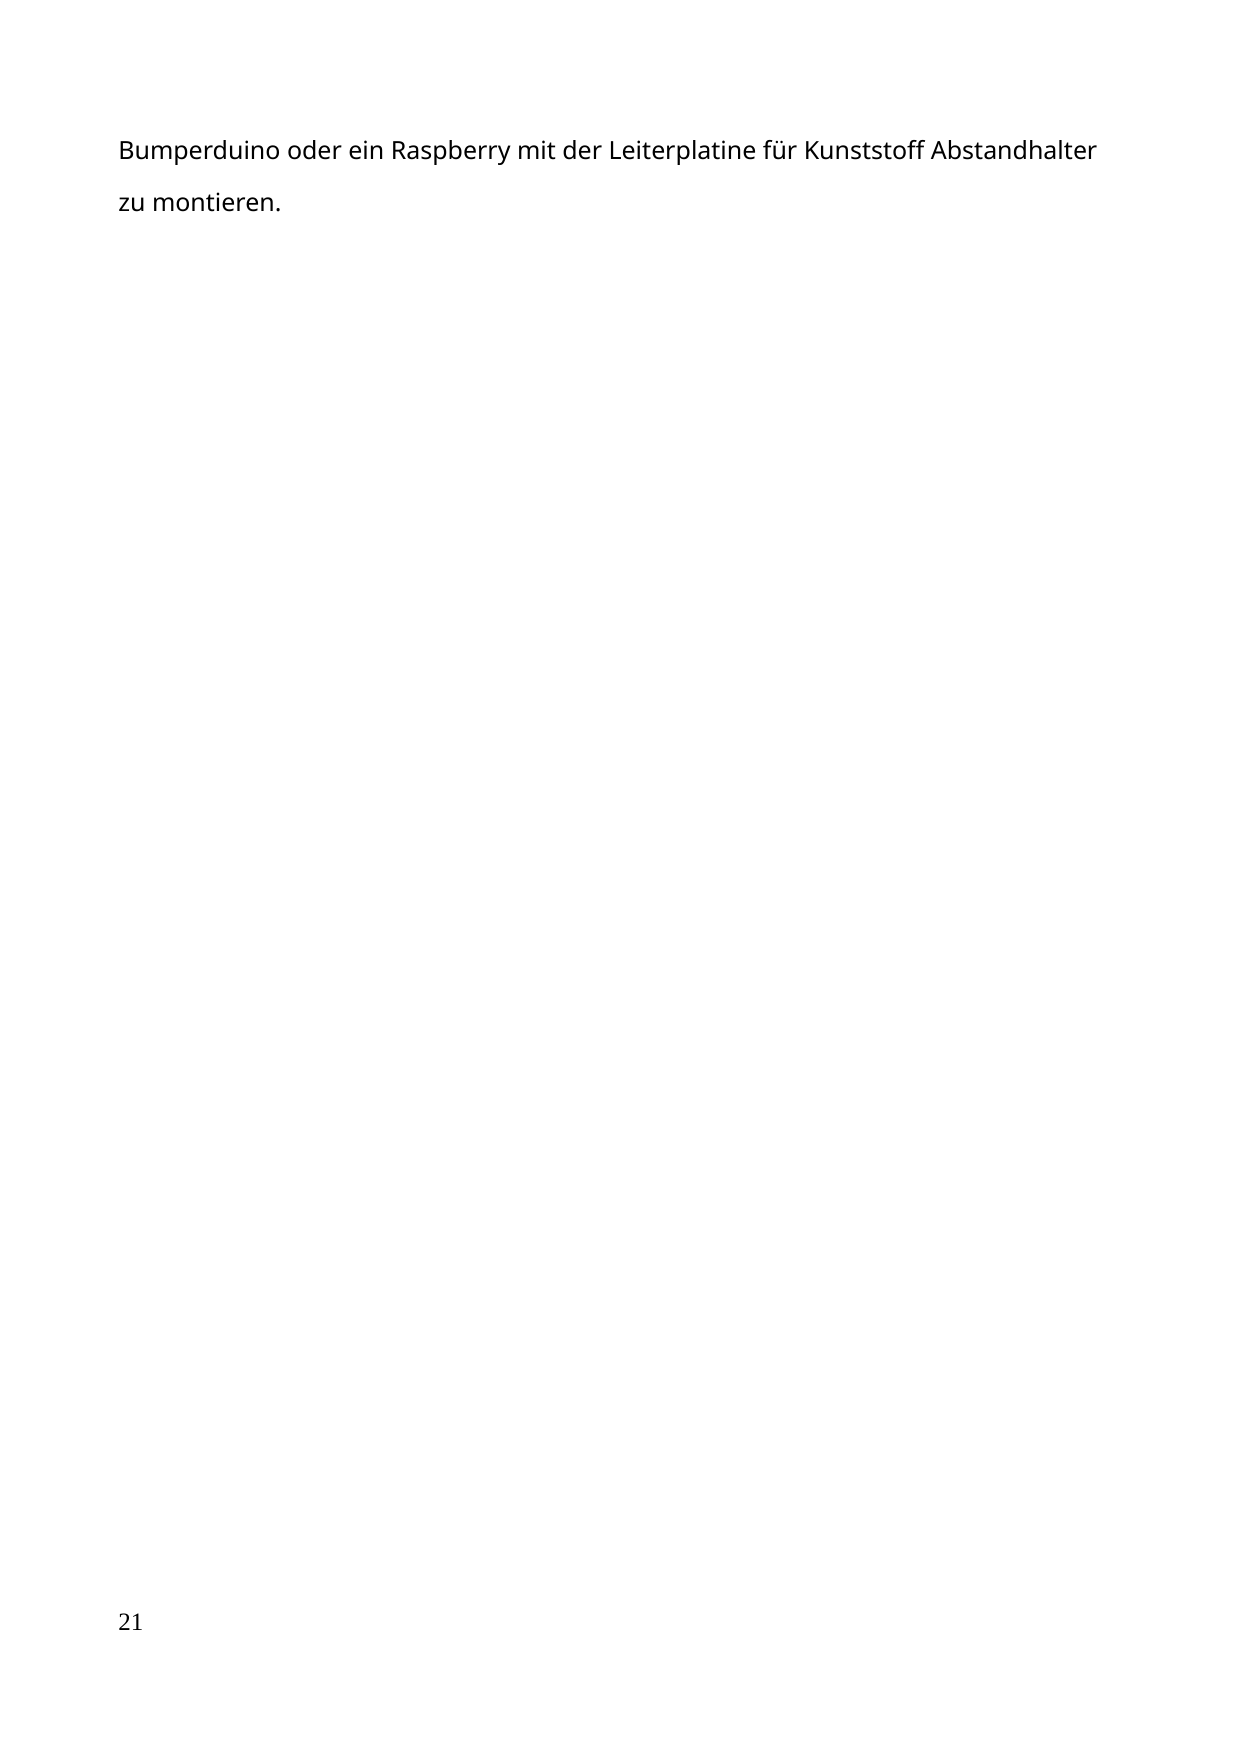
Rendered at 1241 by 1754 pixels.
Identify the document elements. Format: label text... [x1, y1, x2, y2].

text Bumperduino oder ein Raspberry mit der Leiterplatine für Kunststoff Abstandhalter zu montieren. [118, 118, 1122, 221]
